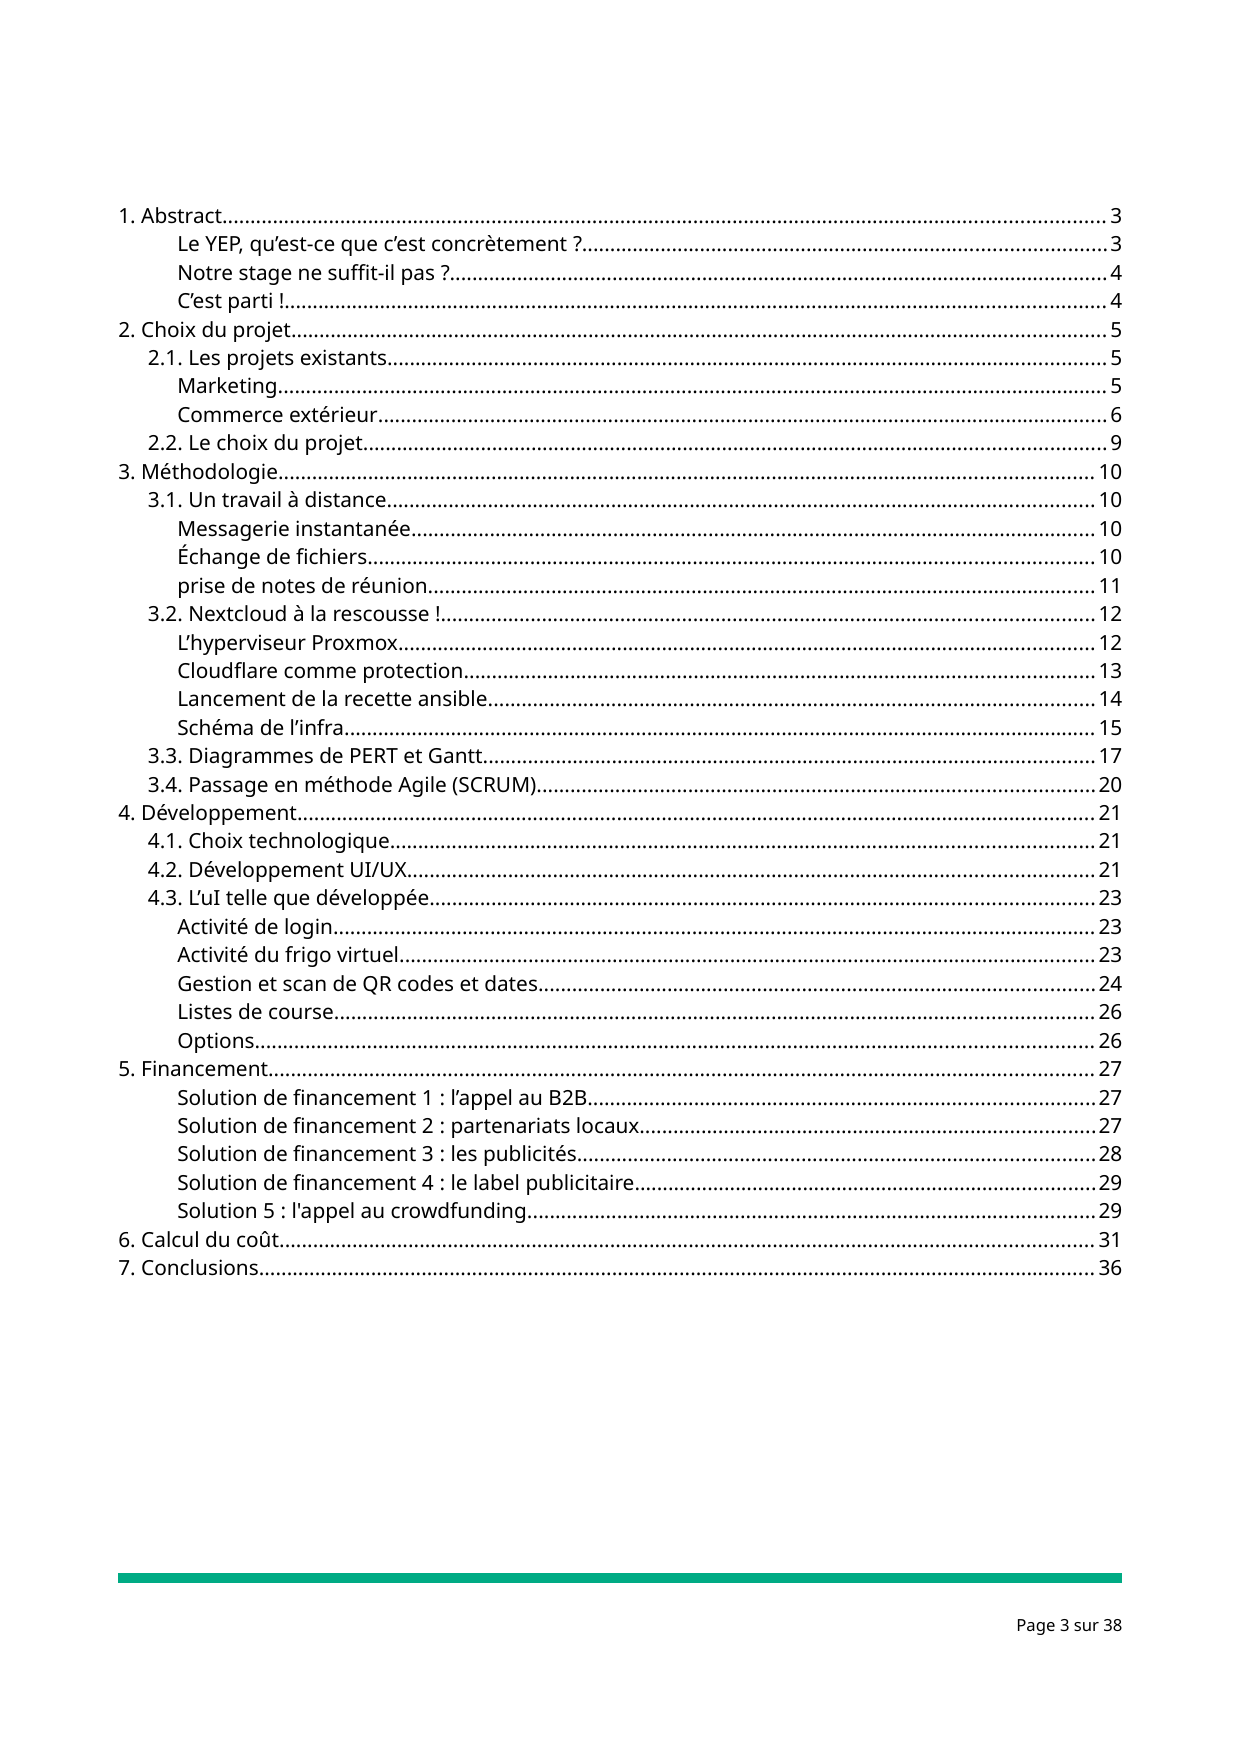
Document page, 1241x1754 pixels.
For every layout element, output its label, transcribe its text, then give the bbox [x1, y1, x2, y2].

text Activité du frigo virtuel 23 [177, 940, 1122, 969]
text Commerce extérieur 6 [177, 400, 1122, 428]
text Activité de login 23 [177, 912, 1122, 940]
text Messagerie instantanée 10 [177, 514, 1122, 542]
text Échange de fichiers 10 [177, 542, 1122, 571]
text Solution 5 : l'appel au crowdfunding. 29 [177, 1196, 1122, 1225]
text Marketing 5 [177, 372, 1122, 400]
text 3.3. Diagrammes de PERT et Gantt 17 [148, 741, 1122, 770]
text 3.2. Nextcloud à la rescousse ! 12 [148, 599, 1122, 628]
text Lancement de la recette ansible 14 [177, 684, 1122, 713]
text 6. Calcul du coût 31 [118, 1225, 1122, 1253]
text Solution de financement 1 : l’appel au B2B 27 [177, 1083, 1122, 1111]
text 4.1. Choix technologique 21 [148, 827, 1122, 855]
text 5. Financement 27 [118, 1054, 1122, 1083]
text Listes de course 26 [177, 997, 1122, 1026]
text 3.4. Passage en méthode Agile (SCRUM) 20 [148, 770, 1122, 798]
text Gestion et scan de QR codes et dates 24 [177, 969, 1122, 997]
text L’hyperviseur Proxmox 12 [177, 628, 1122, 656]
text 2.1. Les projets existants 5 [148, 343, 1122, 372]
text Solution de financement 4 : le label publicitaire. 29 [177, 1168, 1122, 1196]
text 4.3. L’uI telle que développée 23 [148, 883, 1122, 912]
text Options 26 [177, 1026, 1122, 1054]
text 2. Choix du projet 5 [118, 315, 1122, 343]
text Notre stage ne suffit-il pas ? 4 [177, 258, 1122, 286]
text prise de notes de réunion 11 [177, 571, 1122, 599]
text C’est parti ! 4 [177, 286, 1122, 315]
text Schéma de l’infra 15 [177, 713, 1122, 741]
text 3. Méthodologie 10 [118, 457, 1122, 485]
text Solution de financement 3 : les publicités 28 [177, 1139, 1122, 1168]
text 4.2. Développement UI/UX 21 [148, 855, 1122, 883]
text 3.1. Un travail à distance 10 [148, 485, 1122, 514]
text 2.2. Le choix du projet 9 [148, 428, 1122, 457]
subtitle Table des matières [118, 143, 1122, 188]
text Le YEP, qu’est-ce que c’est concrètement ? 3 [177, 229, 1122, 258]
text Solution de financement 2 : partenariats locaux 27 [177, 1111, 1122, 1139]
text Cloudflare comme protection 13 [177, 656, 1122, 684]
text 1. Abstract 3 [118, 201, 1122, 229]
text 7. Conclusions 36 [118, 1253, 1122, 1282]
text 4. Développement 21 [118, 798, 1122, 827]
